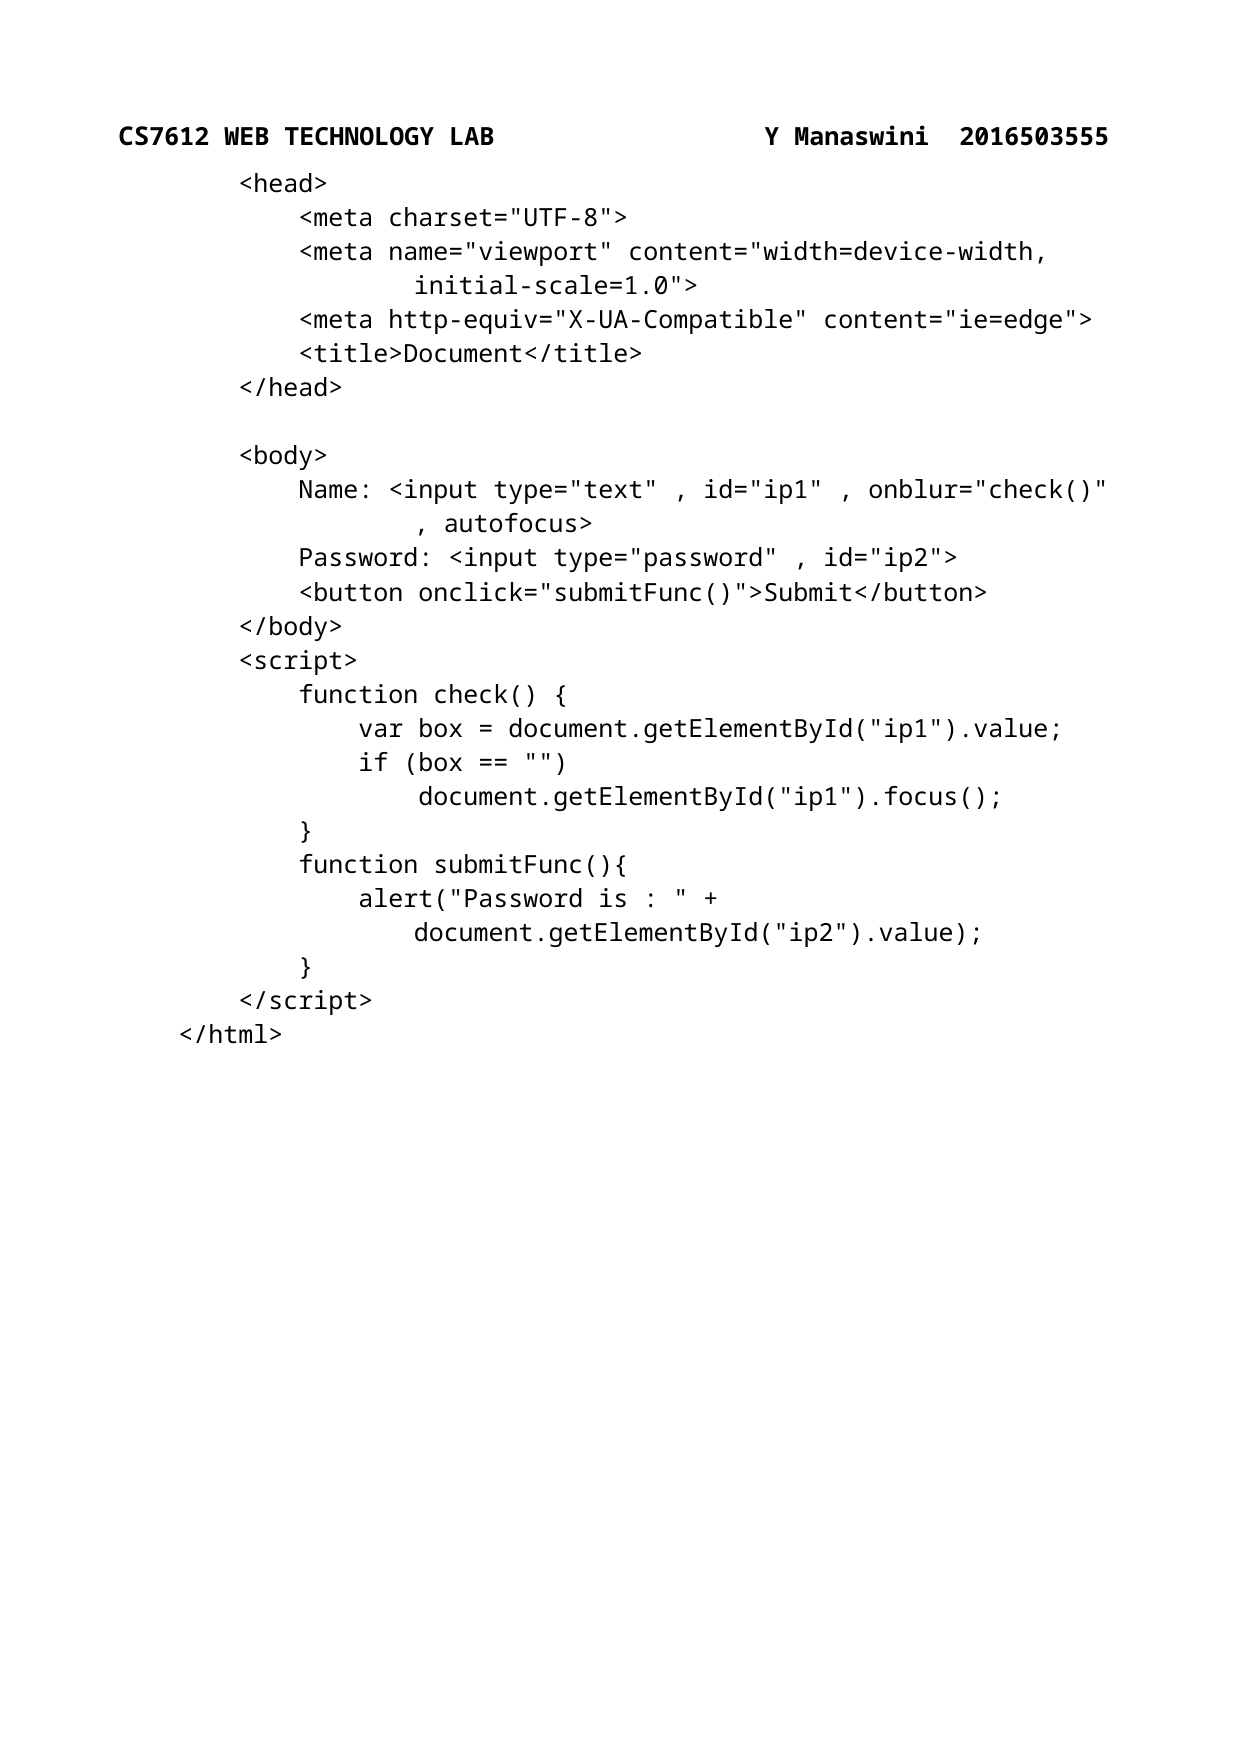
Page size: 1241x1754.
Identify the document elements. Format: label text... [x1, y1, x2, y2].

text </head> [118, 370, 1122, 404]
text <title>Document</title> [118, 336, 1122, 370]
text document.getElementById("ip1").focus(); [118, 778, 1122, 813]
text <meta name="viewport" content="width=device-width, initial-scale=1.0"> [118, 233, 1122, 302]
text function submitFunc(){ [118, 847, 1122, 881]
text <head> [118, 165, 1122, 199]
text var box = document.getElementById("ip1").value; [118, 710, 1122, 744]
text <button onclick="submitFunc()">Submit</button> [118, 574, 1122, 608]
text </body> [118, 608, 1122, 642]
text function check() { [118, 676, 1122, 710]
text <script> [118, 642, 1122, 676]
text } [118, 813, 1122, 847]
text Name: <input type="text" , id="ip1" , onblur="check()" , autofocus> [118, 472, 1122, 540]
text </script> [118, 983, 1122, 1017]
text alert("Password is : " + document.getElementById("ip2").value); [118, 881, 1122, 949]
text <body> [118, 438, 1122, 472]
text <meta http-equiv="X-UA-Compatible" content="ie=edge"> [118, 302, 1122, 336]
text <meta charset="UTF-8"> [118, 199, 1122, 233]
text if (box == "") [118, 744, 1122, 778]
text </html> [118, 1017, 1122, 1051]
text Password: <input type="password" , id="ip2"> [118, 540, 1122, 574]
text } [118, 949, 1122, 983]
